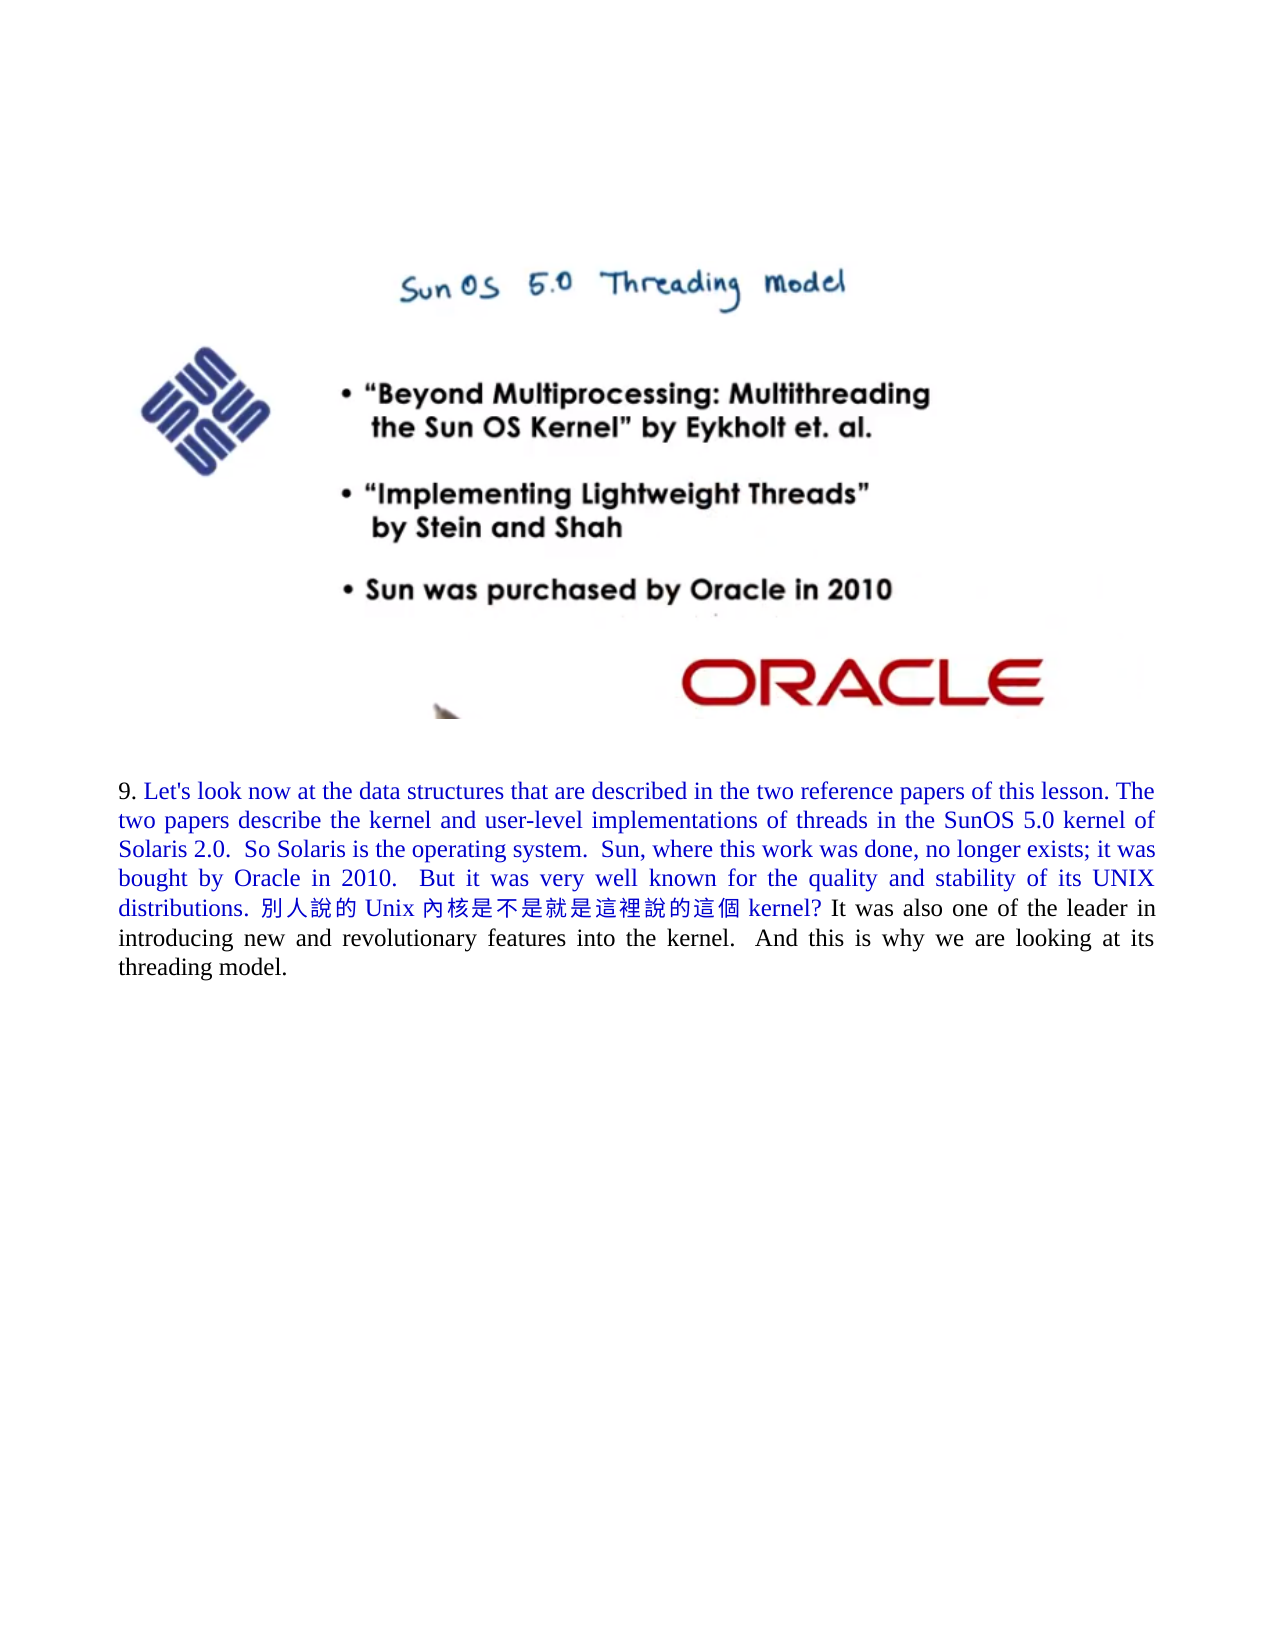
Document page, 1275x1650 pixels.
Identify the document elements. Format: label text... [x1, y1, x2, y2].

text 9. Let's look now at the data structures that are described in the two reference papers of this lesson. The two papers describe the kernel and user-level implementations of threads in the SunOS 5.0 kernel of Solaris 2.0. So Solaris is the operating system. Sun, where this work was done, no longer exists; it was bought by Oracle in 2010. But it was very well known for the quality and stability of its UNIX distributions. 別人說的Unix內核是不是就是這裡說的這個kernel? It was also one of the leader in introducing new and revolutionary features into the kernel. And this is why we are looking at its threading model. [118, 776, 1157, 981]
picture [118, 261, 1157, 719]
